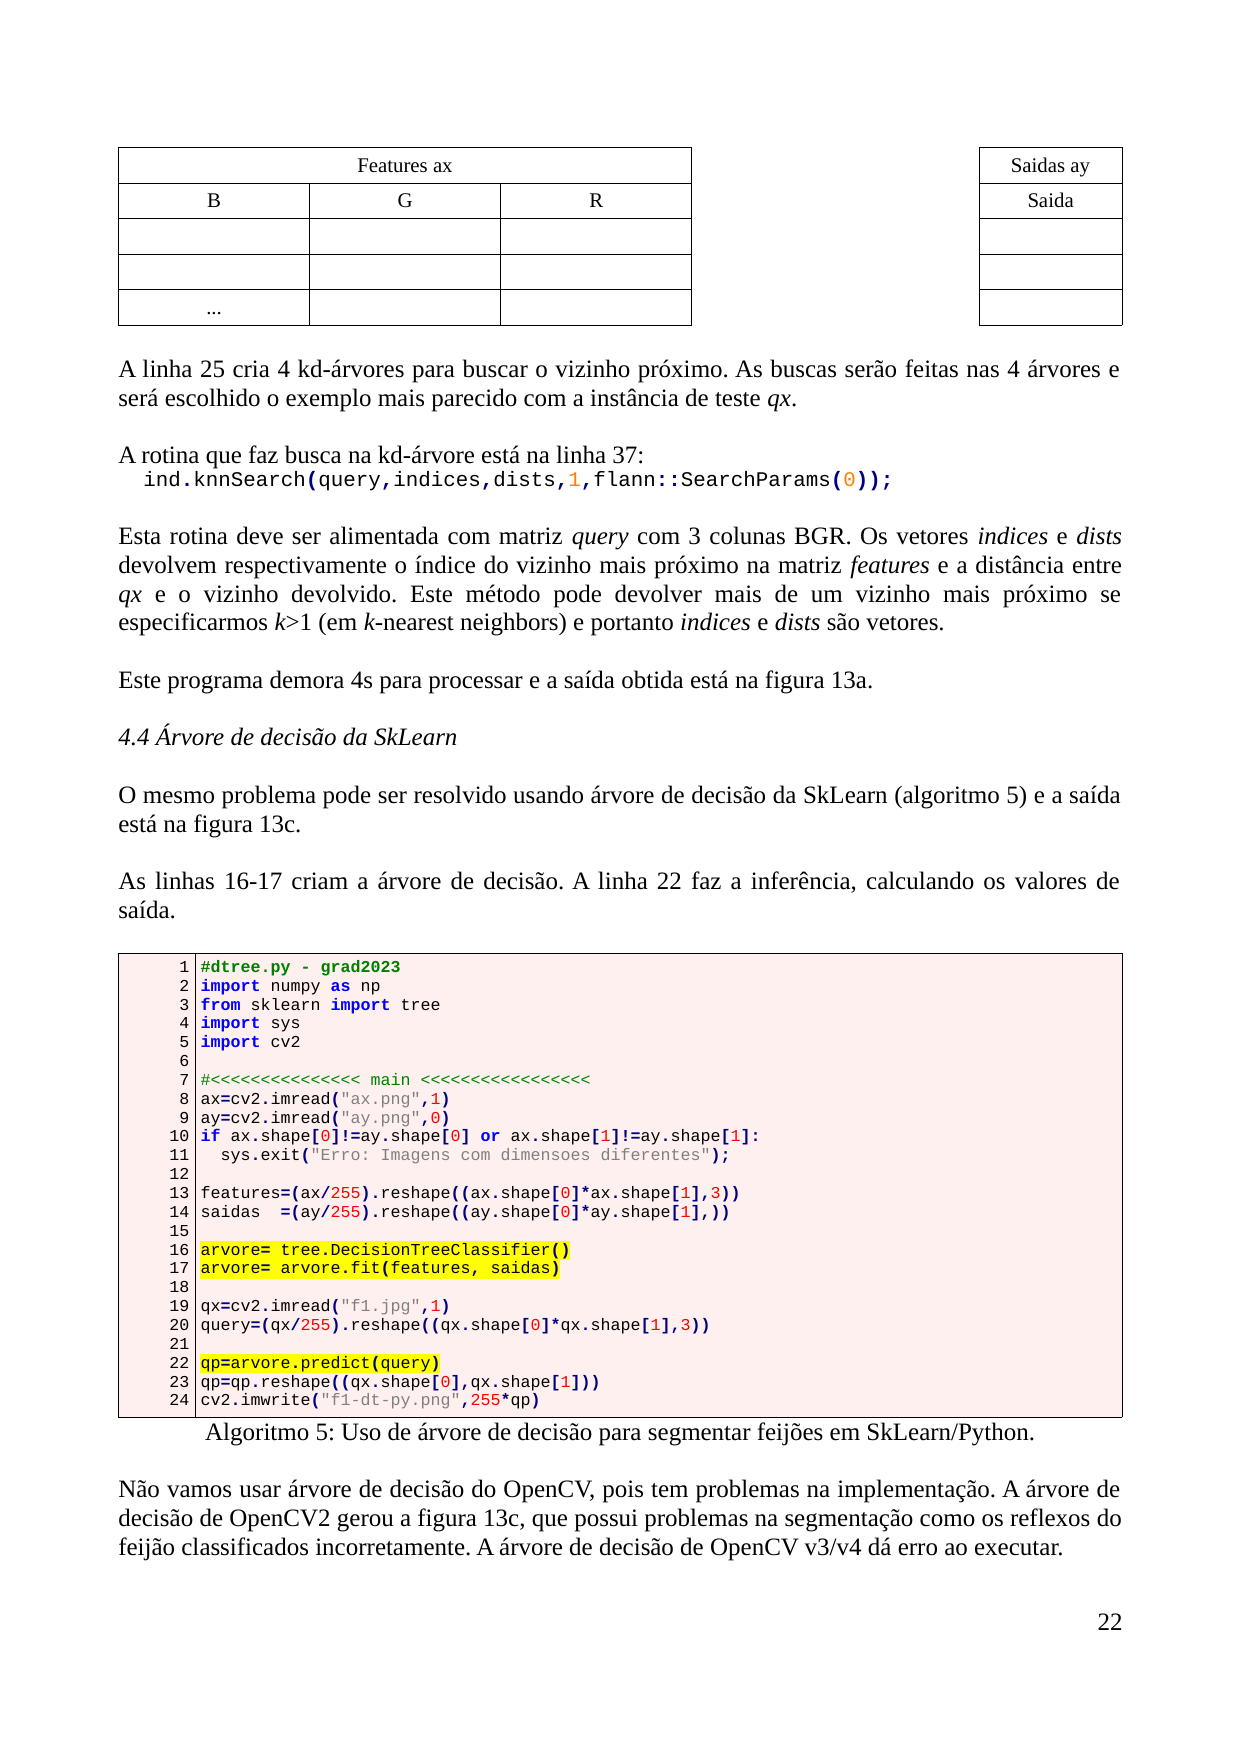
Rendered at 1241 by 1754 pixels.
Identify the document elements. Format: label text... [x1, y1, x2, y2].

table_cell [501, 255, 691, 289]
text Algoritmo 5: Uso de árvore de decisão para segmentar feijões em SkLearn/Python. [118, 1418, 1122, 1445]
table_cell [310, 219, 500, 254]
text A rotina que faz busca na kd-árvore está na linha 37: [118, 440, 1122, 469]
text 4.4 Árvore de decisão da SkLearn [118, 722, 1122, 751]
table_cell [692, 290, 978, 325]
table_cell Saida [980, 184, 1122, 218]
table_header 1 2 3 4 5 6 7 8 9 10 11 12 13 14 15 16 17 18 19 20 21 22 23 24 [119, 954, 195, 1417]
text O mesmo problema pode ser resolvido usando árvore de decisão da SkLearn (algoritmo 5) e a saída está na figura 13c. [118, 780, 1122, 837]
table_cell [310, 290, 500, 325]
table_cell [980, 219, 1122, 254]
table_cell [980, 290, 1122, 325]
text ind.knnSearch(query,indices,dists,1,flann::SearchParams(0)); [118, 469, 1122, 492]
table_header Features ax [119, 148, 691, 183]
table_header Saidas ay [980, 148, 1122, 183]
text Não vamos usar árvore de decisão do OpenCV, pois tem problemas na implementação. A árvore de decisão de OpenCV2 gerou a figura 13c, que possui problemas na segmentação como os reflexos do feijão classificados incorretamente. A árvore de decisão de OpenCV v3/v4 dá erro ao executar. [118, 1474, 1122, 1560]
text A linha 25 cria 4 kd-árvores para buscar o vizinho próximo. As buscas serão feitas nas 4 árvores e será escolhido o exemplo mais parecido com a instância de teste qx. [118, 354, 1122, 411]
table_cell [692, 218, 978, 254]
table_cell B [119, 184, 309, 218]
table_cell [310, 255, 500, 289]
table_cell [980, 255, 1122, 289]
text Esta rotina deve ser alimentada com matriz query com 3 colunas BGR. Os vetores indices e dists devolvem respectivamente o índice do vizinho mais próximo na matriz features e a distância entre qx e o vizinho devolvido. Este método pode devolver mais de um vizinho mais próximo se especificarmos k>1 (em k-nearest neighbors) e portanto indices e dists são vetores. [118, 521, 1122, 636]
table_cell R [501, 184, 691, 218]
table_cell G [310, 184, 500, 218]
text Este programa demora 4s para processar e a saída obtida está na figura 13a. [118, 665, 1122, 694]
table_cell [119, 219, 309, 254]
table_cell [692, 254, 978, 289]
table_header [692, 147, 978, 183]
text As linhas 16-17 criam a árvore de decisão. A linha 22 faz a inferência, calculando os valores de saída. [118, 866, 1122, 924]
table_cell [119, 255, 309, 289]
table_cell [692, 183, 978, 218]
table_header #dtree.py - grad2023 import numpy as np from sklearn import tree import sys import cv2 #<<<<<<<<<<<<<<< main <<<<<<<<<<<<<<<<< ax=cv2.imread("ax.png",1) ay=cv2.imread("ay.png",0) if ax.shape[0]!=ay.shape[0] or ax.shape[1]!=ay.shape[1]: sys.exit("Erro: Imagens com dimensoes diferentes"); features=(ax/255).reshape((ax.shape[0]*ax.shape[1],3)) saidas =(ay/255).reshape((ay.shape[0]*ay.shape[1],)) arvore= tree.DecisionTreeClassifier() arvore= arvore.fit(features, saidas) qx=cv2.imread("f1.jpg",1) query=(qx/255).reshape((qx.shape[0]*qx.shape[1],3)) qp=arvore.predict(query) qp=qp.reshape((qx.shape[0],qx.shape[1])) cv2.imwrite("f1-dt-py.png",255*qp) [196, 954, 1122, 1417]
table_cell [501, 219, 691, 254]
table_cell [501, 290, 691, 325]
table_cell ... [119, 290, 309, 325]
